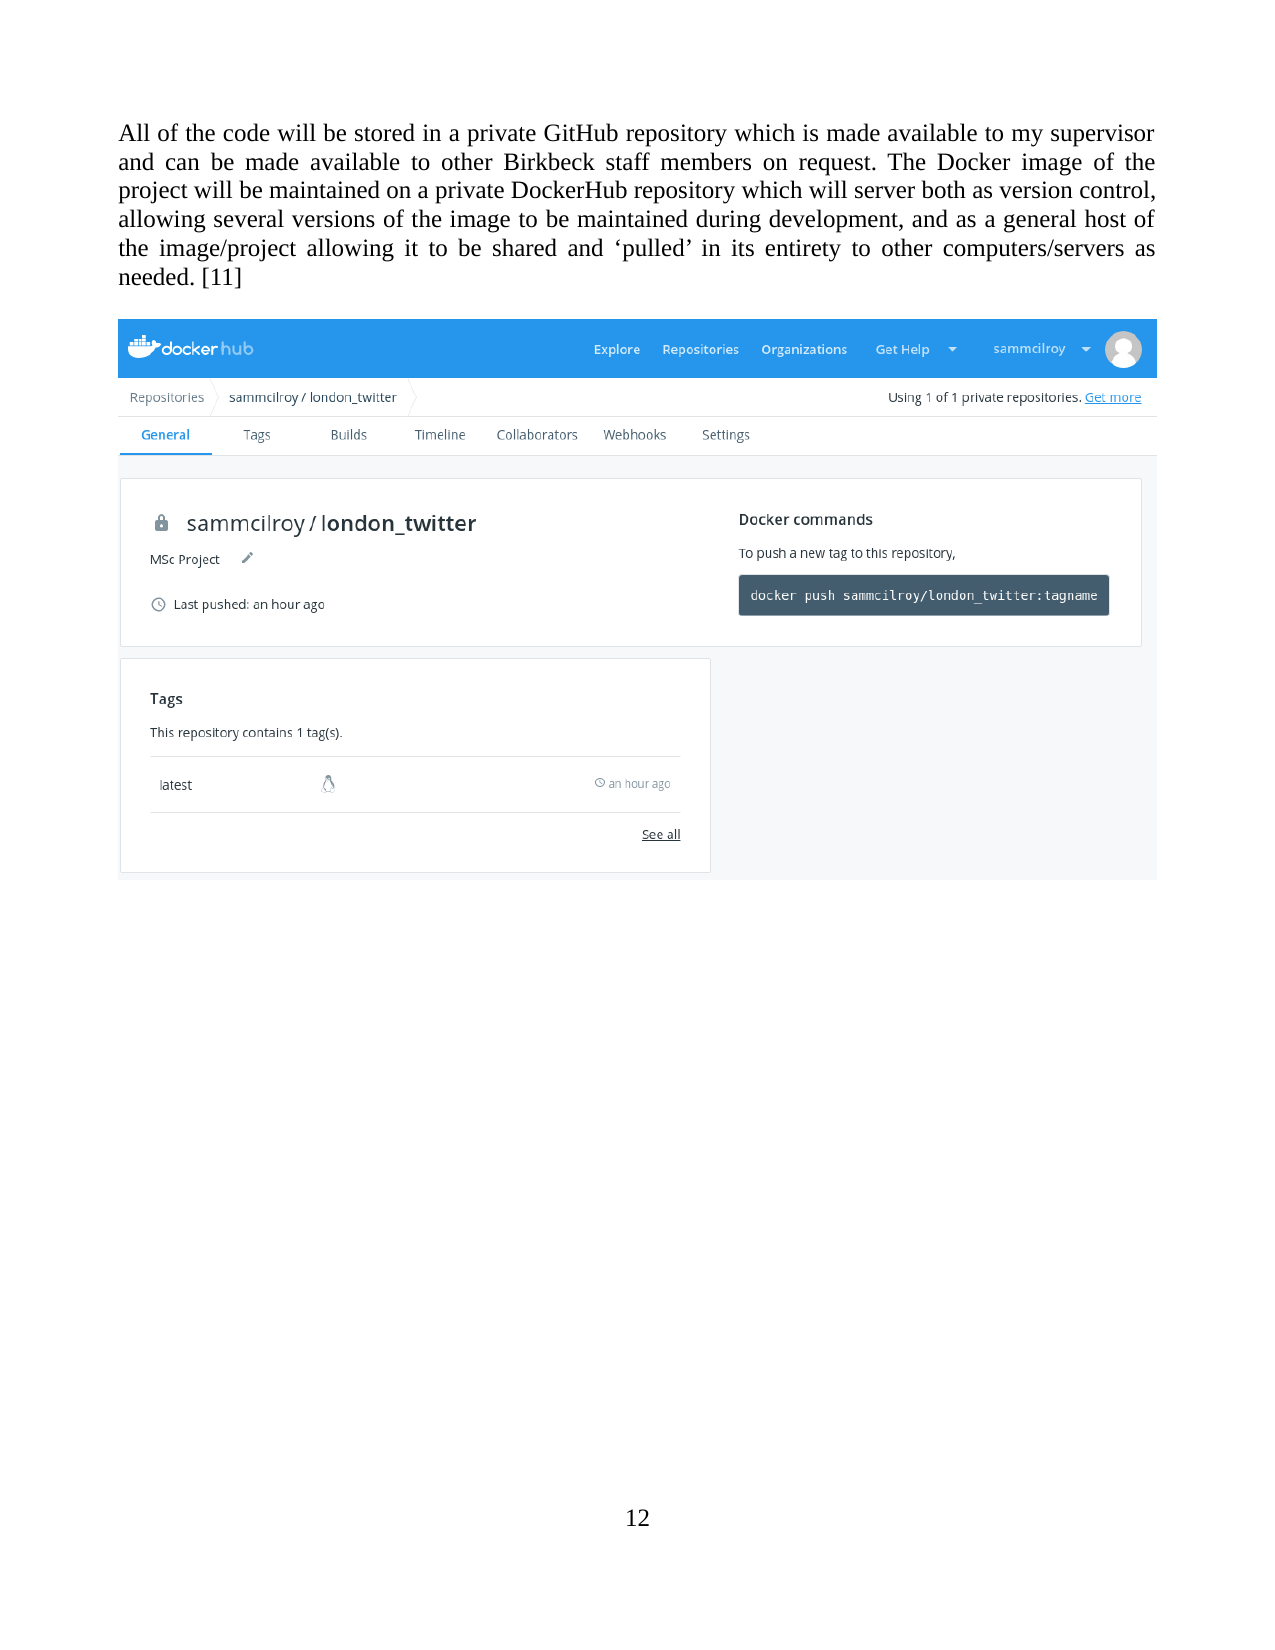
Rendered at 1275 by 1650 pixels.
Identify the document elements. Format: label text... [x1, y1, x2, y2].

text All of the code will be stored in a private GitHub repository which is made available to my supervisor and can be made available to other Birkbeck staff members on request. The Docker image of the project will be maintained on a private DockerHub repository which will server both as version control, allowing several versions of the image to be maintained during development, and as a general host of the image/project allowing it to be shared and ‘pulled’ in its entirety to other computers/servers as needed. [11] [118, 118, 1157, 291]
picture [118, 319, 1157, 880]
